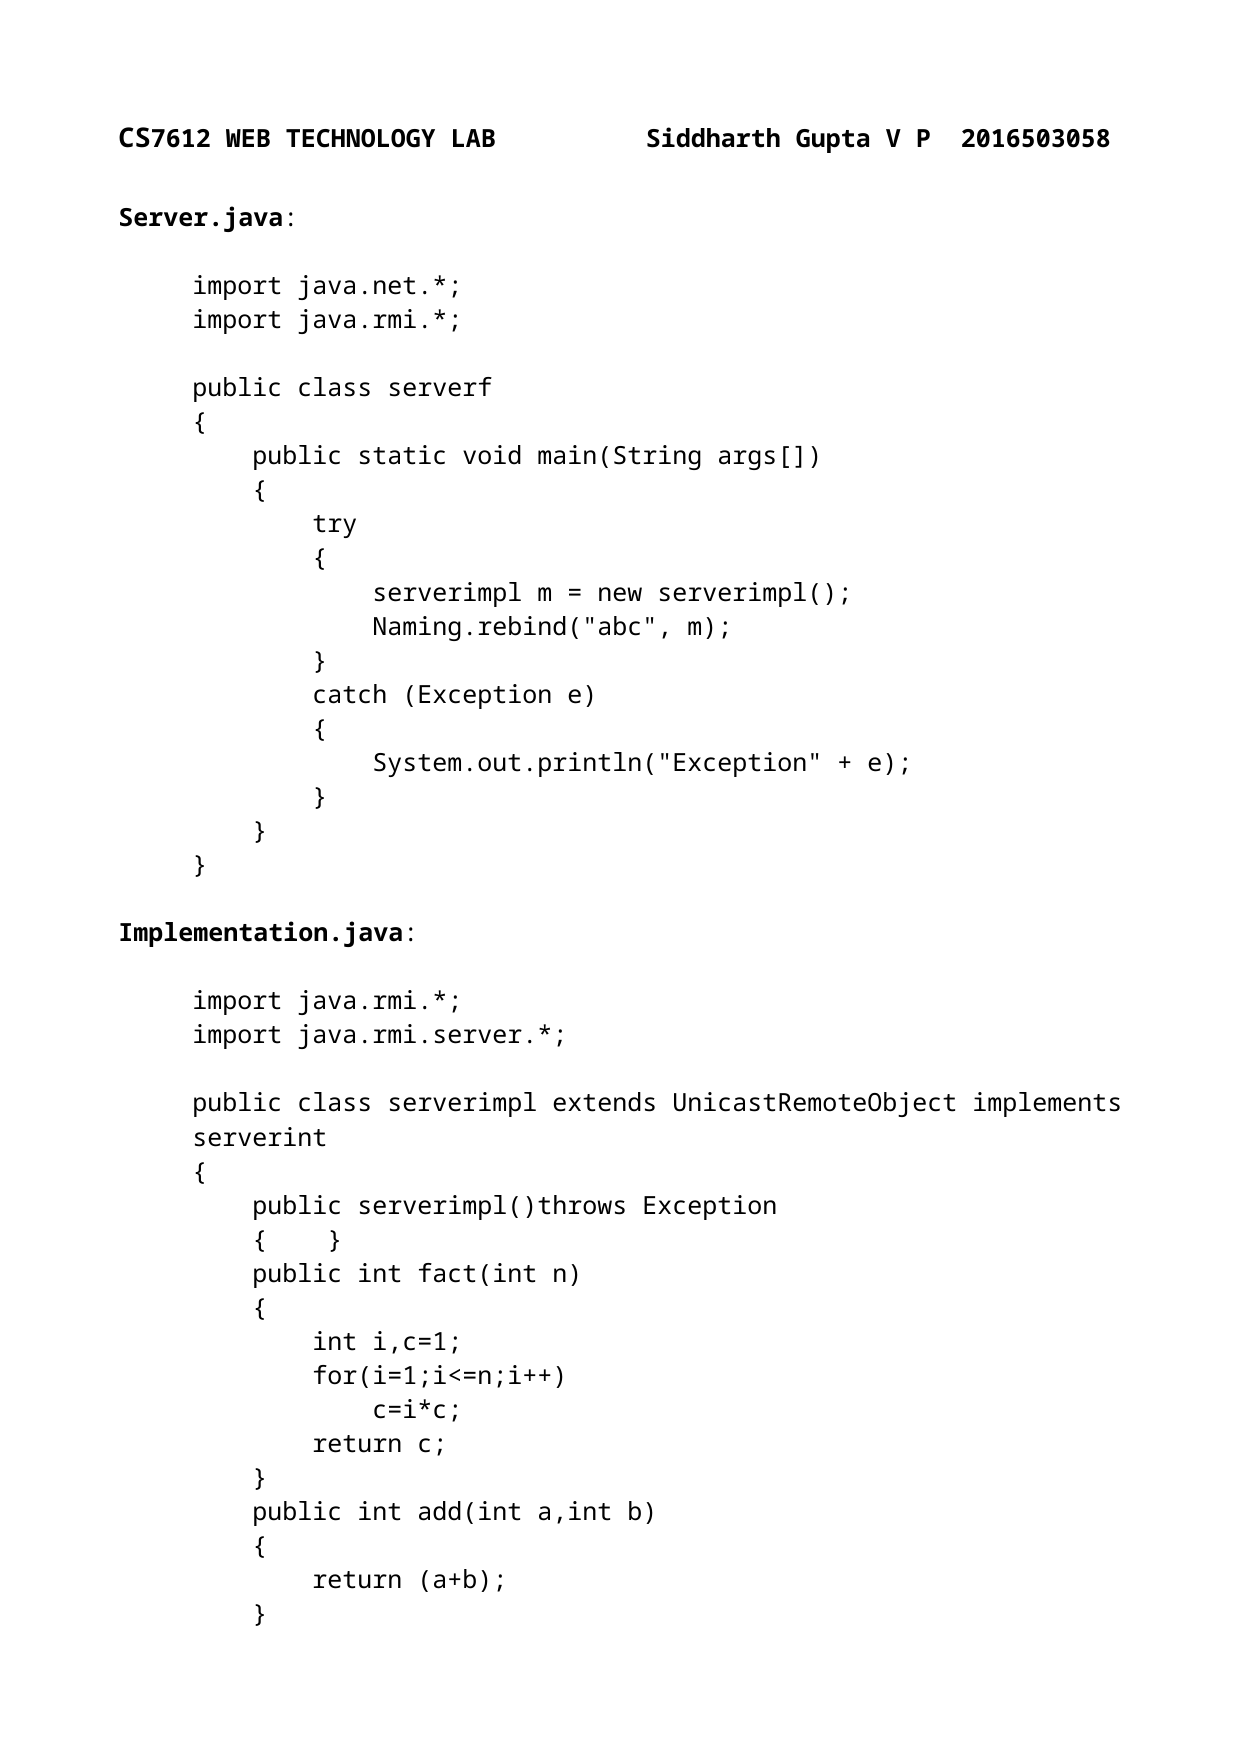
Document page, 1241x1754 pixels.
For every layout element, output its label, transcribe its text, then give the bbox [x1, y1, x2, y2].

text public int add(int a,int b) [192, 1494, 1122, 1528]
text { [192, 1289, 1122, 1323]
text { [192, 1153, 1122, 1187]
text } [192, 778, 1122, 813]
text try [192, 506, 1122, 540]
text return c; [192, 1426, 1122, 1460]
text import java.rmi.*; [192, 302, 1122, 336]
text { [192, 1528, 1122, 1562]
text } [192, 1596, 1122, 1630]
text import java.rmi.*; [192, 983, 1122, 1017]
text } [192, 847, 1122, 881]
text } [192, 642, 1122, 676]
text c=i*c; [192, 1392, 1122, 1426]
text { } [192, 1221, 1122, 1255]
text public static void main(String args[]) [192, 438, 1122, 472]
text return (a+b); [192, 1562, 1122, 1596]
text import java.rmi.server.*; [192, 1017, 1122, 1051]
text } [192, 1460, 1122, 1494]
text public class serverf [192, 370, 1122, 404]
text for(i=1;i<=n;i++) [192, 1358, 1122, 1392]
text int i,c=1; [192, 1323, 1122, 1358]
text System.out.println("Exception" + e); [192, 744, 1122, 778]
text { [192, 540, 1122, 574]
text import java.net.*; [192, 268, 1122, 302]
text public serverimpl()throws Exception [192, 1187, 1122, 1221]
text Naming.rebind("abc", m); [192, 608, 1122, 642]
text catch (Exception e) [192, 676, 1122, 710]
text { [192, 710, 1122, 744]
text { [192, 472, 1122, 506]
text public int fact(int n) [192, 1255, 1122, 1289]
text } [192, 813, 1122, 847]
text Server.java: [118, 199, 1122, 233]
text { [192, 404, 1122, 438]
text serverimpl m = new serverimpl(); [192, 574, 1122, 608]
text public class serverimpl extends UnicastRemoteObject implements serverint [192, 1085, 1122, 1153]
text Implementation.java: [118, 915, 1122, 949]
